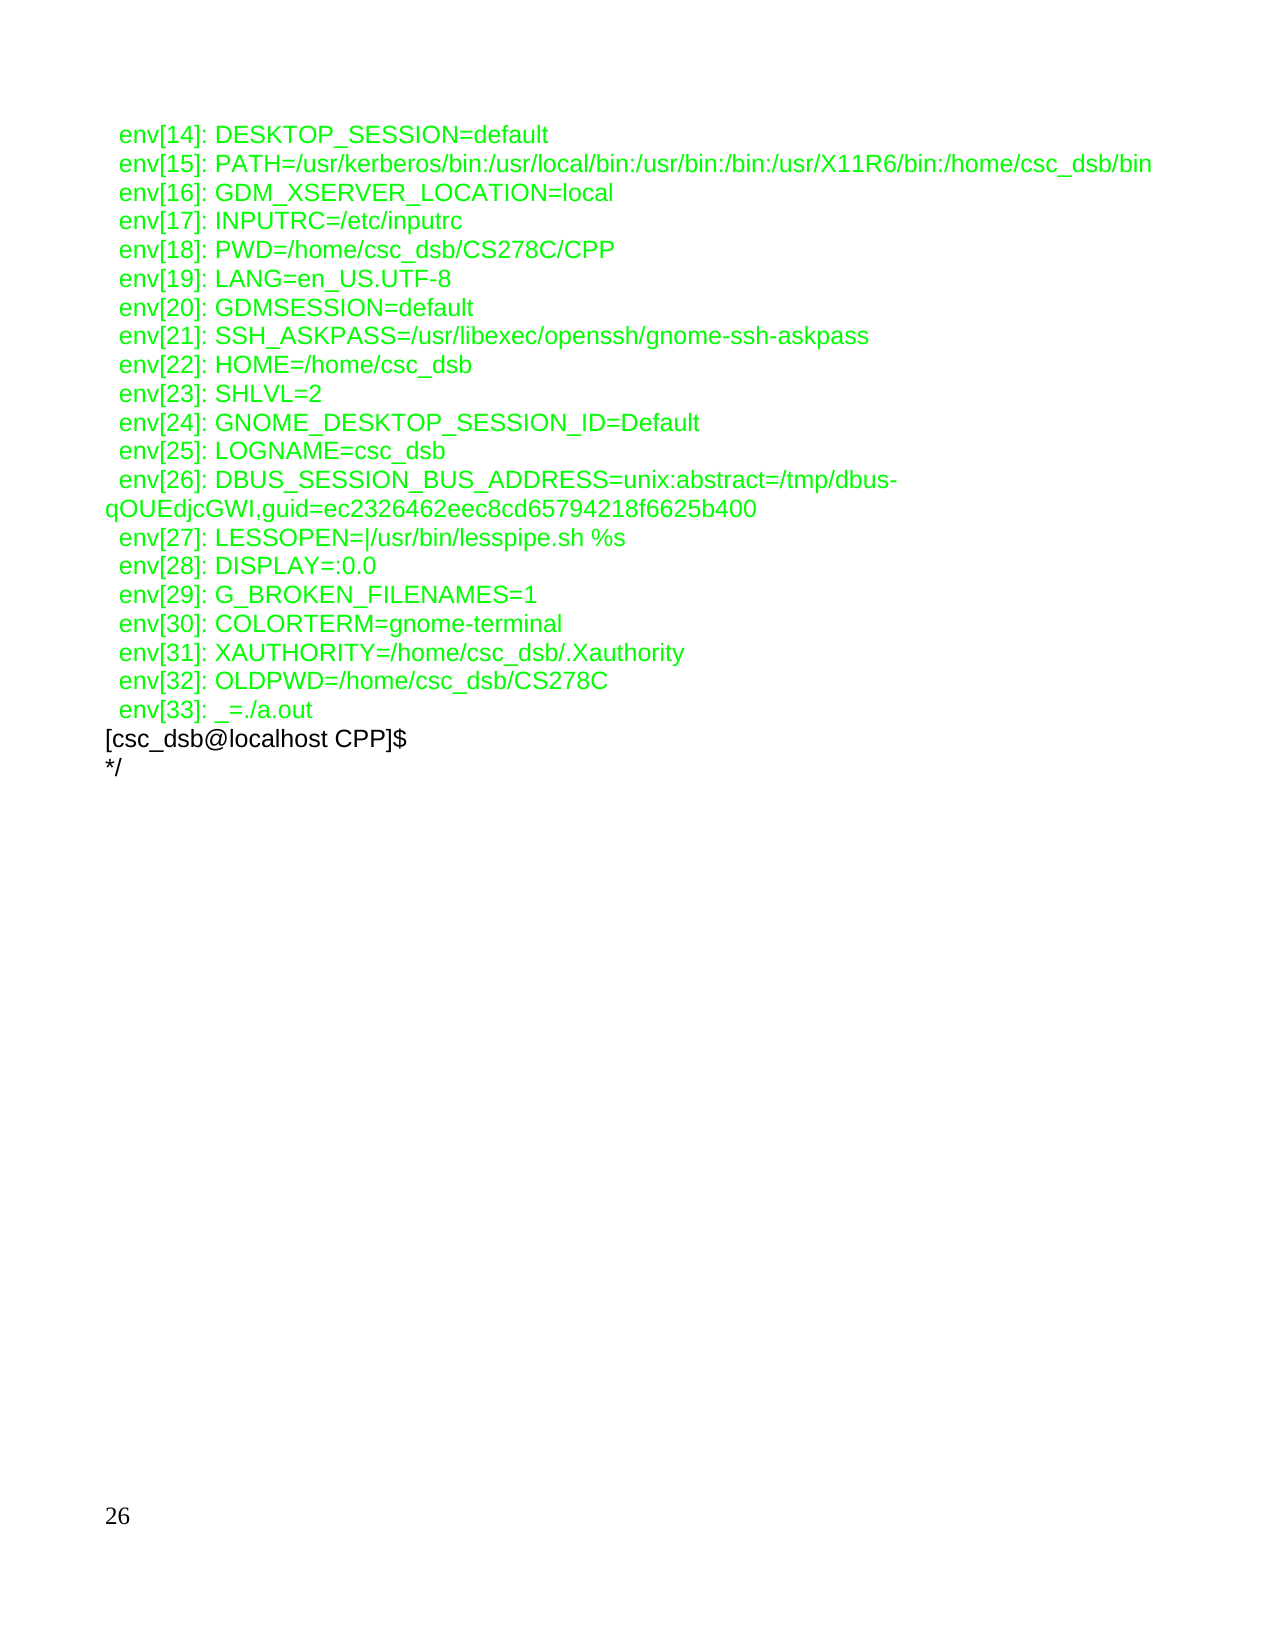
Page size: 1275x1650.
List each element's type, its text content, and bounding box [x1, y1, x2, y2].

text env[14]: DESKTOP_SESSION=default [105, 120, 1170, 149]
text env[21]: SSH_ASKPASS=/usr/libexec/openssh/gnome-ssh-askpass [105, 321, 1170, 350]
text env[16]: GDM_XSERVER_LOCATION=local [105, 177, 1170, 206]
text env[15]: PATH=/usr/kerberos/bin:/usr/local/bin:/usr/bin:/bin:/usr/X11R6/bin:/home/csc_dsb/bin [105, 149, 1170, 177]
text env[20]: GDMSESSION=default [105, 292, 1170, 321]
text env[18]: PWD=/home/csc_dsb/CS278C/CPP [105, 235, 1170, 264]
text env[32]: OLDPWD=/home/csc_dsb/CS278C [105, 666, 1170, 695]
text env[19]: LANG=en_US.UTF-8 [105, 264, 1170, 292]
text [csc_dsb@localhost CPP]$ [105, 724, 1170, 752]
text env[25]: LOGNAME=csc_dsb [105, 436, 1170, 465]
text env[17]: INPUTRC=/etc/inputrc [105, 206, 1170, 235]
text env[27]: LESSOPEN=|/usr/bin/lesspipe.sh %s [105, 522, 1170, 551]
text env[30]: COLORTERM=gnome-terminal [105, 609, 1170, 637]
text env[29]: G_BROKEN_FILENAMES=1 [105, 580, 1170, 609]
text env[22]: HOME=/home/csc_dsb [105, 350, 1170, 379]
text env[23]: SHLVL=2 [105, 379, 1170, 407]
text env[26]: DBUS_SESSION_BUS_ADDRESS=unix:abstract=/tmp/dbus-qOUEdjcGWI,guid=ec2326462eec8cd65794218f6625b400 [105, 465, 1170, 522]
text env[28]: DISPLAY=:0.0 [105, 551, 1170, 580]
text env[31]: XAUTHORITY=/home/csc_dsb/.Xauthority [105, 637, 1170, 666]
text */ [105, 752, 1170, 781]
text env[33]: _=./a.out [105, 695, 1170, 724]
text env[24]: GNOME_DESKTOP_SESSION_ID=Default [105, 407, 1170, 436]
